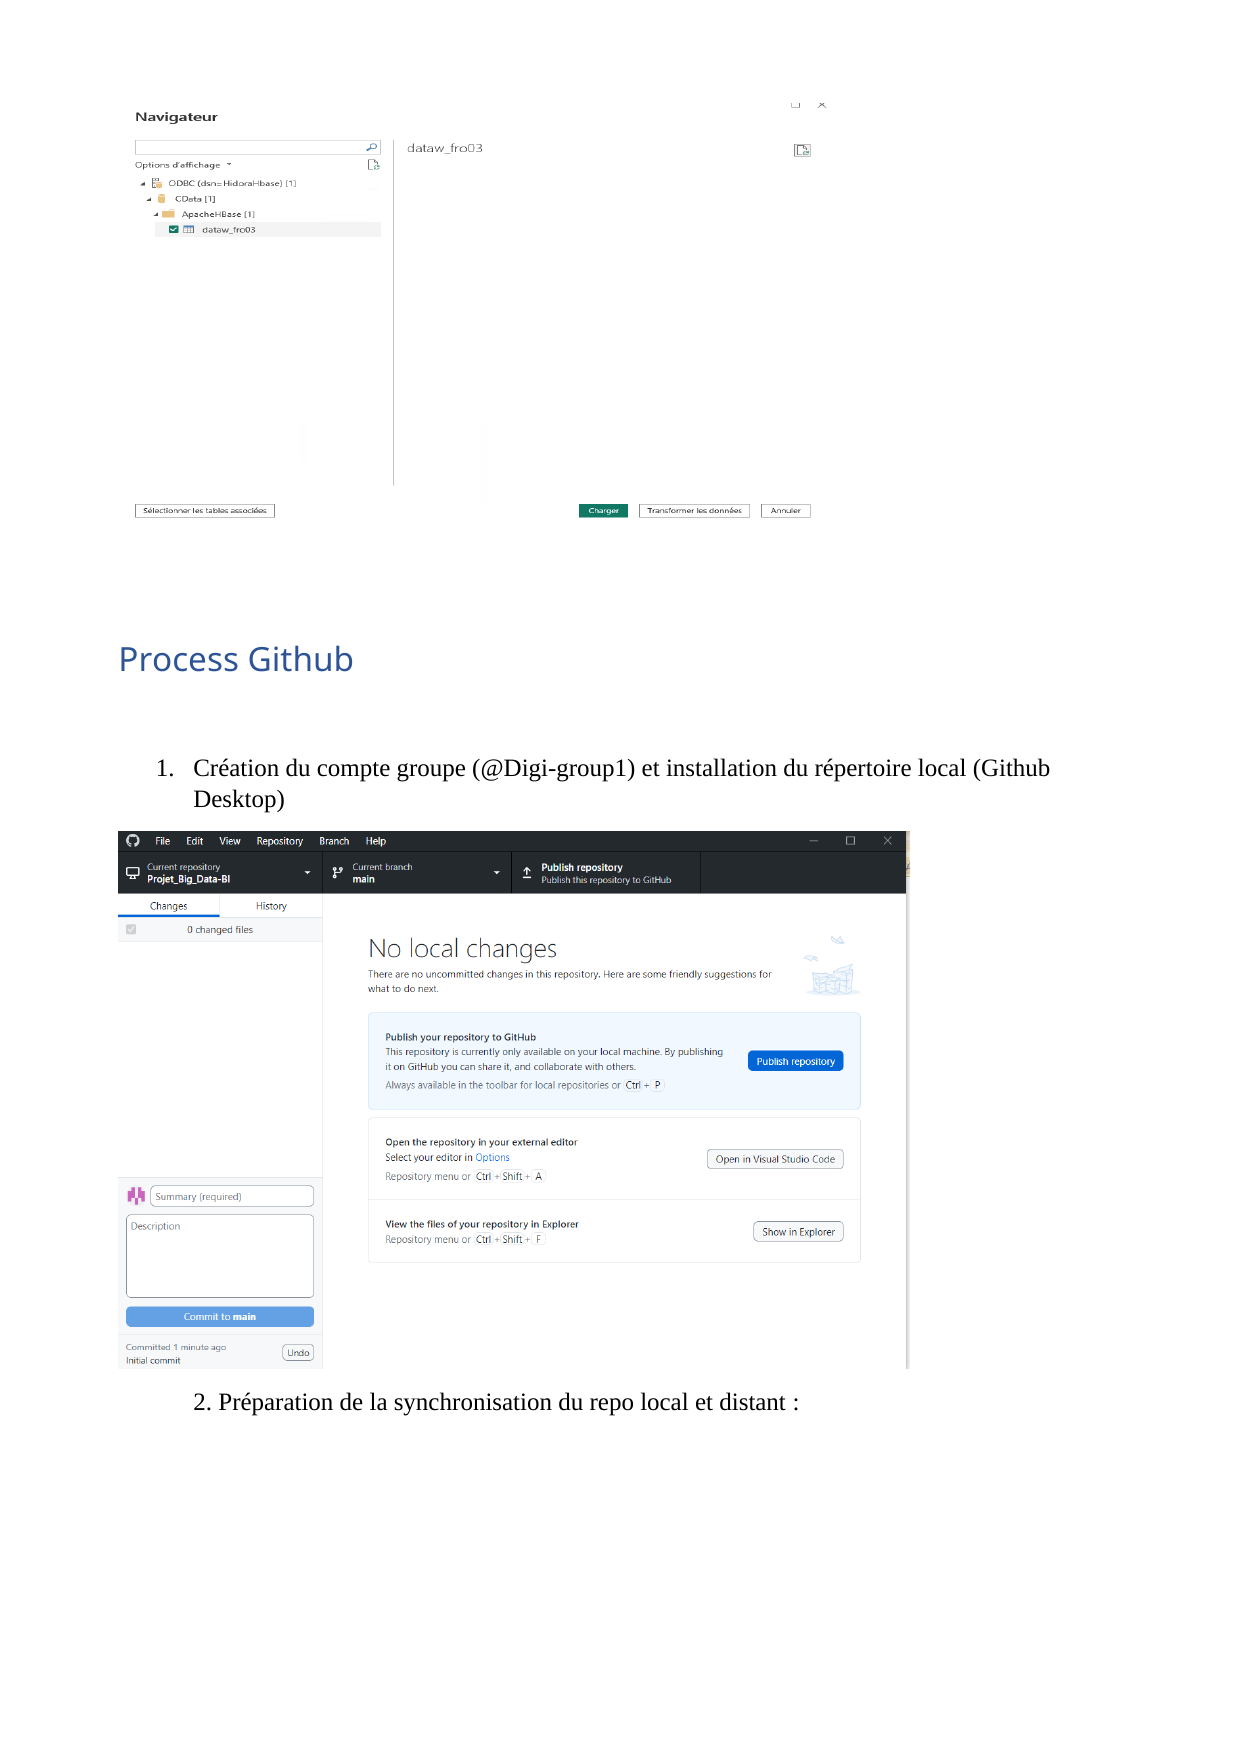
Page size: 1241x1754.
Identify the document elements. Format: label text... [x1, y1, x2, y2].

picture [118, 103, 829, 524]
subtitle Process Github [118, 635, 1122, 681]
picture [118, 831, 911, 1369]
list 2. Préparation de la synchronisation du repo local et distant : [156, 1387, 1122, 1416]
list Création du compte groupe (@Digi-group1) et installation du répertoire local (Github Desktop) [156, 753, 1122, 813]
